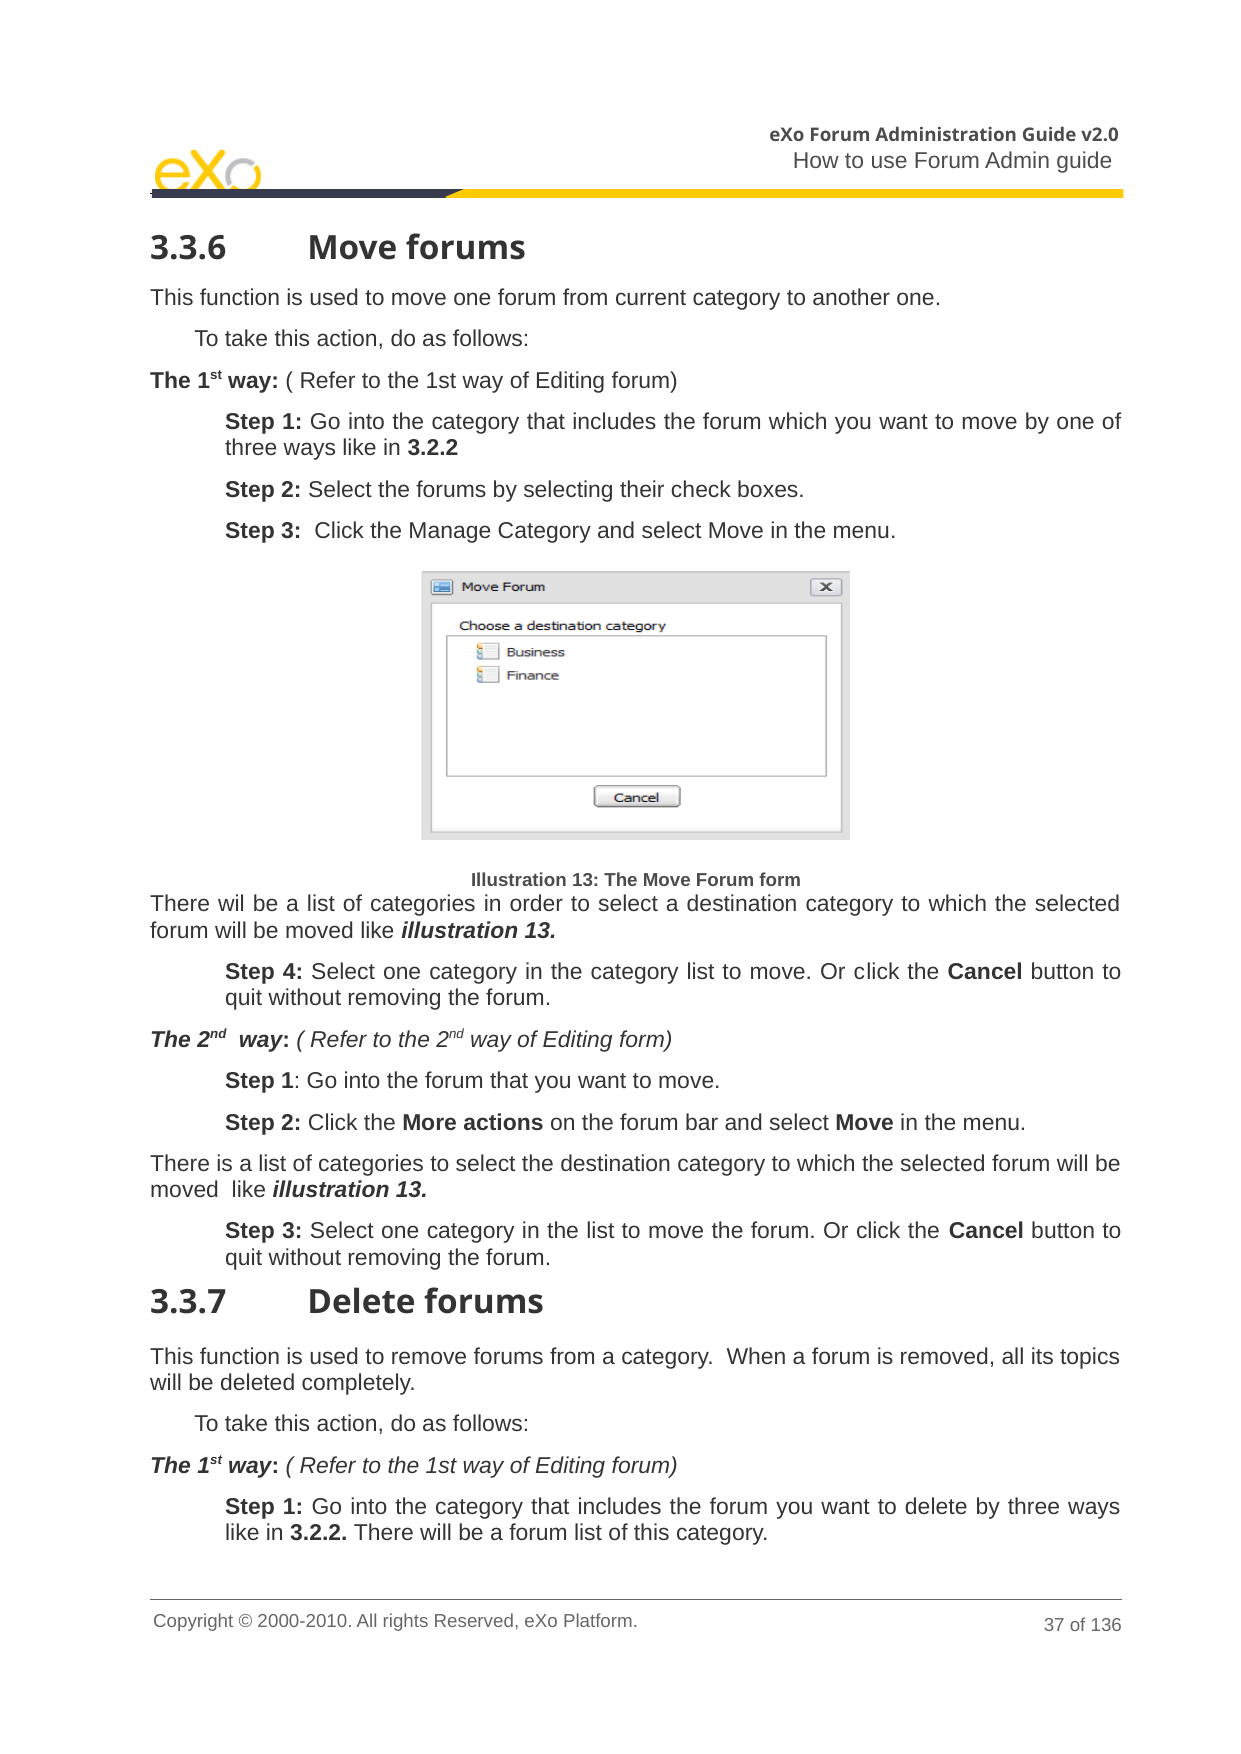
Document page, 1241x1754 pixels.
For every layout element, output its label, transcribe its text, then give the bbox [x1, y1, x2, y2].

text There wil be a list of categories in order to select a destination category to which the selected forum will be moved like illustration 13. [150, 551, 1122, 943]
text The 1st way: ( Refer to the 1st way of Editing forum) [150, 1452, 1122, 1478]
subtitle Move forums [150, 223, 1122, 269]
list Step 1: Go into the category that includes the forum which you want to move by one of three ways like in 3.2.2 [187, 408, 1122, 461]
text Illustration 13: The Move Forum form [390, 626, 882, 890]
text To take this action, do as follows: [150, 325, 1122, 352]
list Step 2: Click the More actions on the forum bar and select Move in the menu. [187, 1108, 1122, 1135]
text There is a list of categories to select the destination category to which the selected forum will be moved like illustration 13. [150, 1150, 1122, 1202]
text This function is used to remove forums from a category. When a forum is removed, all its topics will be deleted completely. [150, 1343, 1122, 1395]
list Step 4: Select one category in the category list to move. Or click the Cancel button to quit without removing the forum. [187, 958, 1122, 1011]
subtitle Delete forums [150, 1278, 1122, 1323]
text The 1st way: ( Refer to the 1st way of Editing forum) [150, 367, 1122, 393]
picture [421, 571, 850, 840]
list Step 3: Click the Manage Category and select Move in the menu. [187, 517, 1122, 543]
text This function is used to move one forum from current category to another one. [150, 284, 1122, 310]
list Step 1: Go into the forum that you want to move. [187, 1067, 1122, 1093]
text The 2nd way: ( Refer to the 2nd way of Editing form) [150, 1026, 1122, 1052]
picture [151, 149, 1124, 198]
text To take this action, do as follows: [150, 1410, 1122, 1437]
list Step 3: Select one category in the list to move the forum. Or click the Cancel button to quit without removing the forum. [187, 1217, 1122, 1270]
list Step 1: Go into the category that includes the forum you want to delete by three ways like in 3.2.2. There will be a forum list of this category. [187, 1493, 1122, 1546]
list Step 2: Select the forums by selecting their check boxes. [187, 476, 1122, 502]
